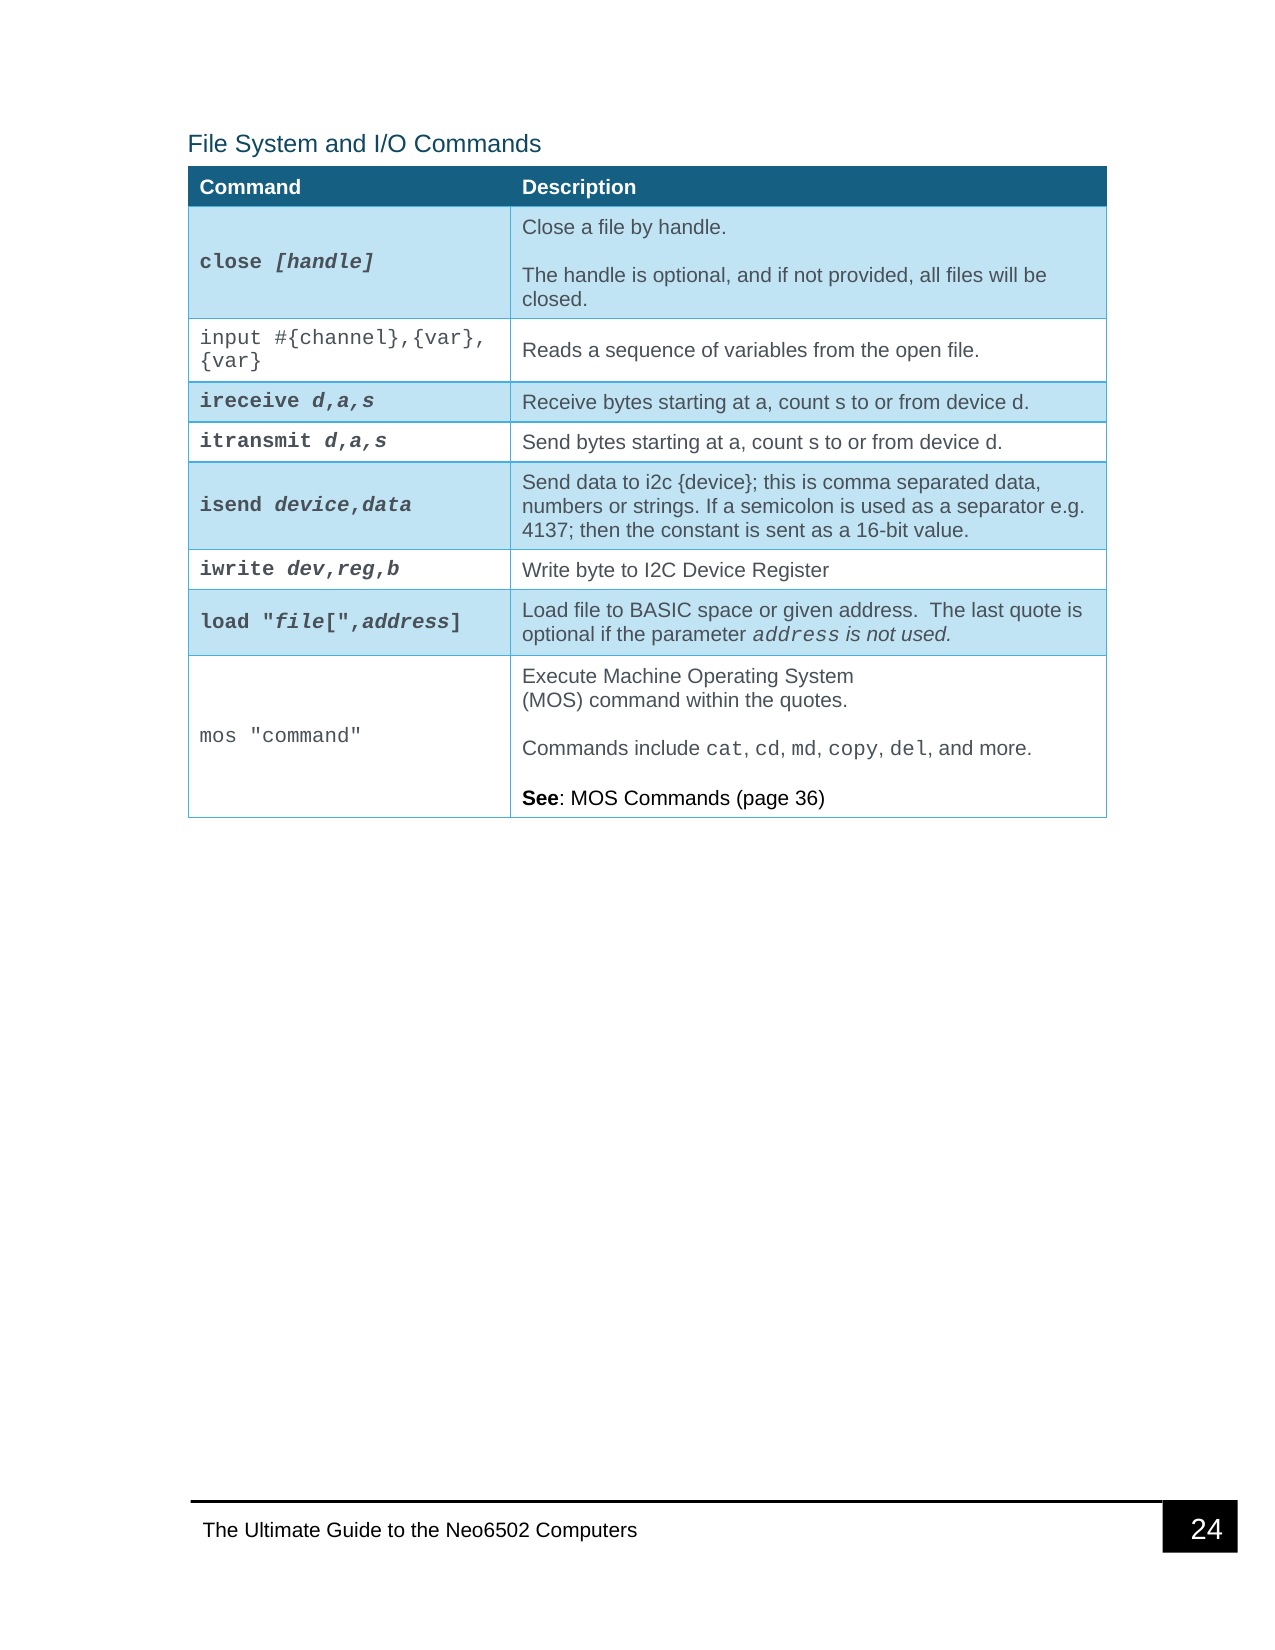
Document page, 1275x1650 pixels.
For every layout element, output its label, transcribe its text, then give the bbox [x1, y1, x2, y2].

table_header Description [511, 167, 1106, 206]
table_cell iwrite dev,reg,b [189, 550, 510, 589]
table_cell Execute Machine Operating System (MOS) command within the quotes. Commands include cat, cd, md, copy, del, and more. See: MOS Commands (page 32) [511, 656, 1106, 817]
table_cell Receive bytes starting at a, count s to or from device d. [511, 383, 1106, 421]
table_cell Close a file by handle. The handle is optional, and if not provided, all files will be closed. [511, 207, 1106, 318]
table_cell load "file[",address] [189, 590, 510, 655]
table_cell itransmit d,a,s [189, 423, 510, 461]
table_cell Write byte to I2C Device Register [511, 550, 1106, 589]
table_cell Send bytes starting at a, count s to or from device d. [511, 423, 1106, 461]
table_cell mos "command" [189, 656, 510, 817]
table_cell Send data to i2c {device}; this is comma separated data, numbers or strings. If a semicolon is used as a separator e.g. 4137; then the constant is sent as a 16-bit value. [511, 463, 1106, 549]
table_header Command [189, 167, 510, 206]
table_cell ireceive d,a,s [189, 383, 510, 421]
table_cell Load file to BASIC space or given address. The last quote is optional if the parameter address is not used. [511, 590, 1106, 655]
table_cell Reads a sequence of variables from the open file. [511, 319, 1106, 381]
subtitle File System and I/O Commands [187, 129, 1162, 158]
table_cell input #{channel},{var},{var} [189, 319, 510, 381]
table_cell isend device,data [189, 463, 510, 549]
table_cell close [handle] [189, 207, 510, 318]
